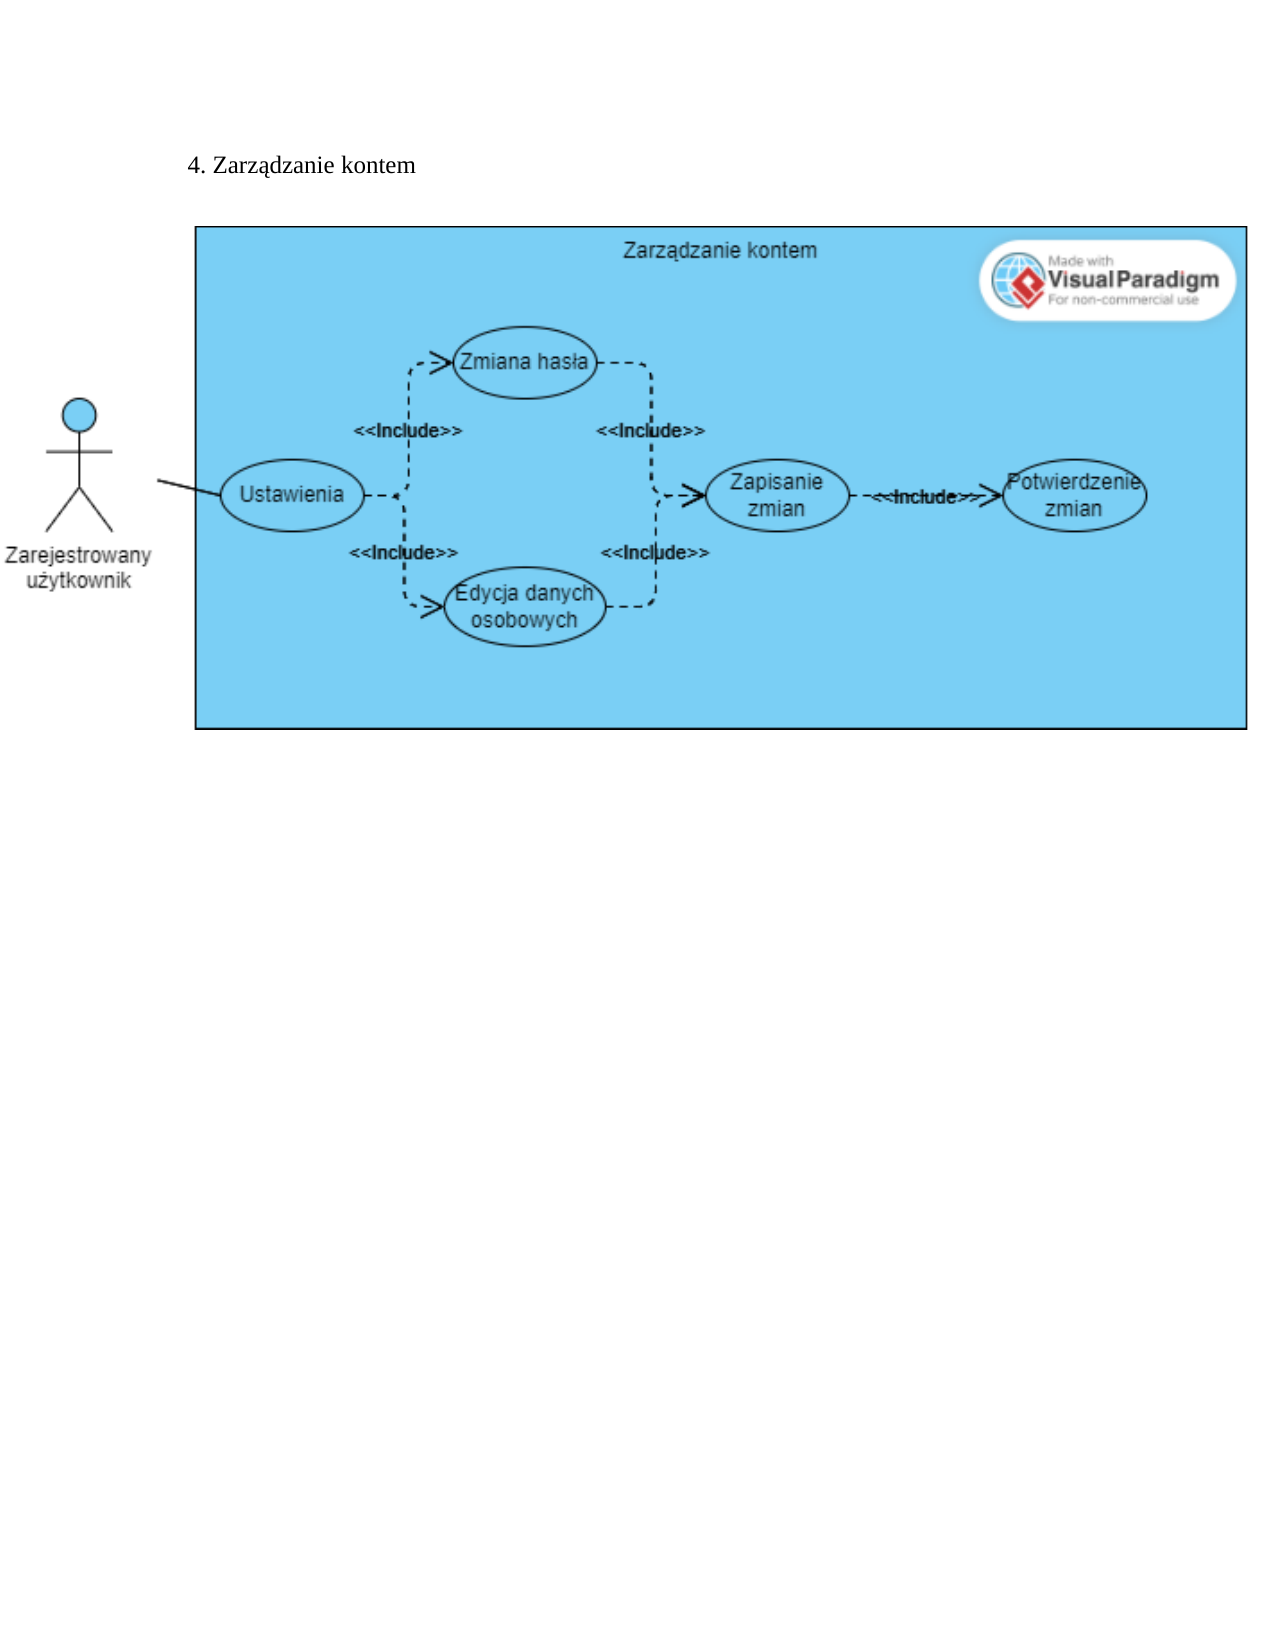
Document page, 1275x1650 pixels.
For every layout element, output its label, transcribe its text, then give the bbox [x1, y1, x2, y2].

picture [0, 226, 1248, 730]
text 4. Zarządzanie kontem [187, 150, 1087, 179]
